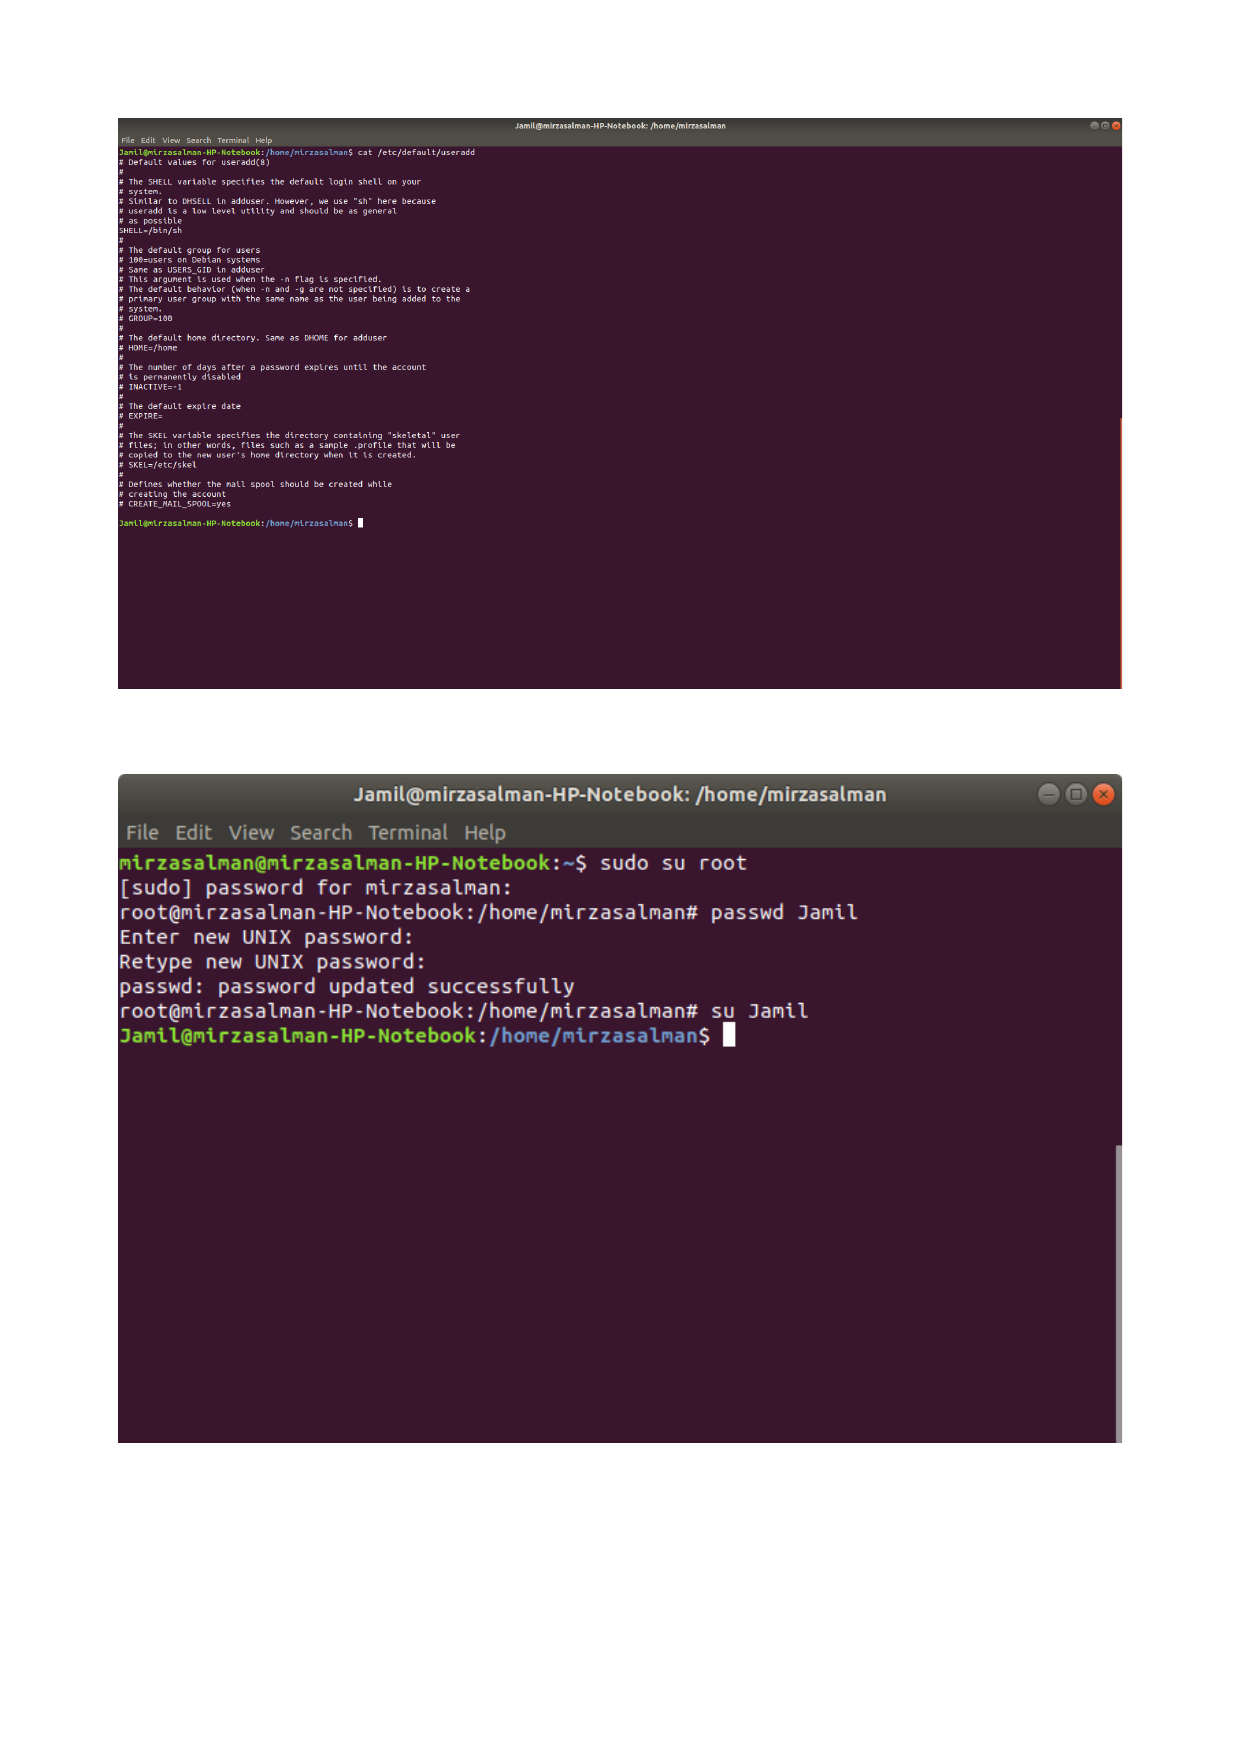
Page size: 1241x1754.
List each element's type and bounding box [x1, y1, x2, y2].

picture [118, 118, 1123, 689]
picture [118, 774, 1123, 1443]
